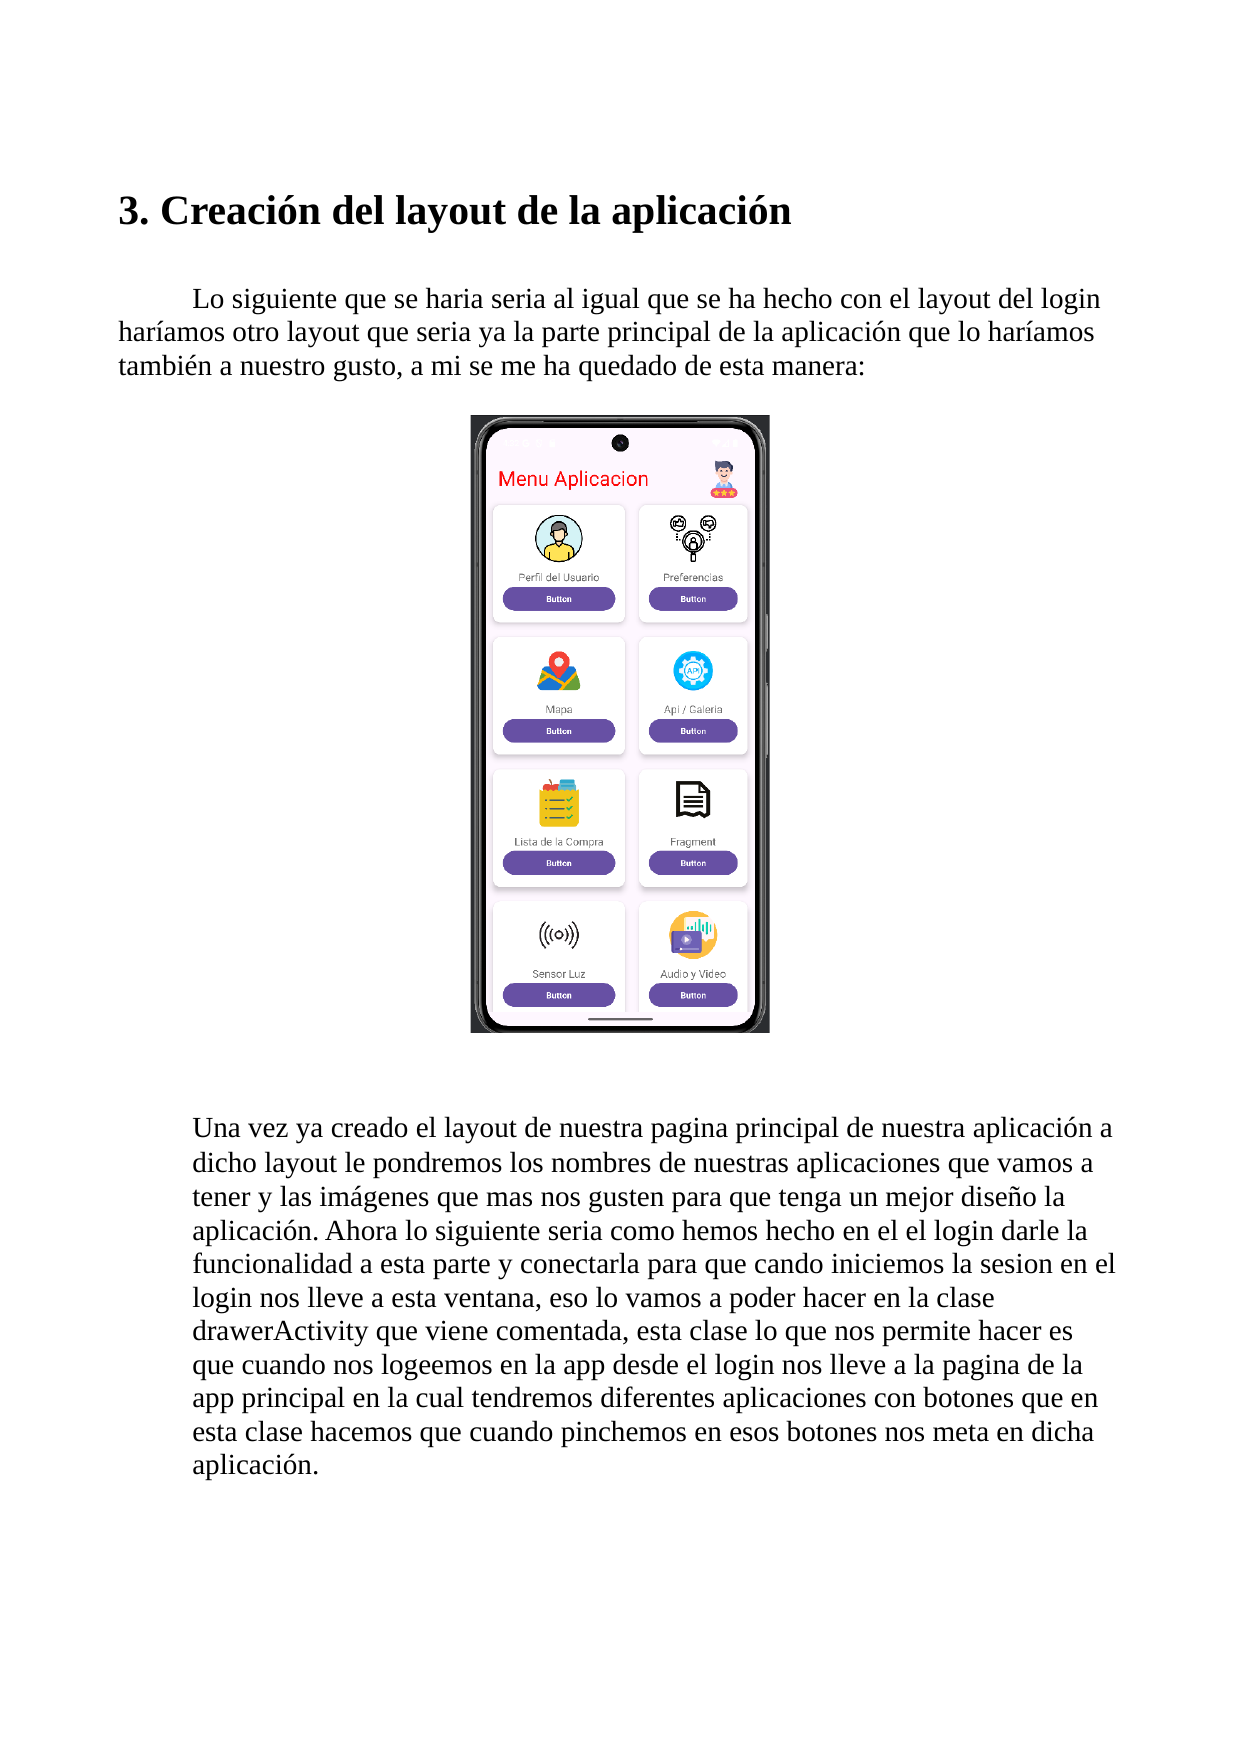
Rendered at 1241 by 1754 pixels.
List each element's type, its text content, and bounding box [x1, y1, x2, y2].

text 3. Creación del layout de la aplicación [118, 185, 1122, 233]
picture [470, 415, 770, 1033]
text Lo siguiente que se haria seria al igual que se ha hecho con el layout del login haríamos otro layout que seria ya la parte principal de la aplicación que lo haríamos también a nuestro gusto, a mi se me ha quedado de esta manera: [118, 281, 1122, 382]
text Una vez ya creado el layout de nuestra pagina principal de nuestra aplicación a dicho layout le pondremos los nombres de nuestras aplicaciones que vamos a tener y las imágenes que mas nos gusten para que tenga un mejor diseño la aplicación. Ahora lo siguiente seria como hemos hecho en el el login darle la funcionalidad a esta parte y conectarla para que cando iniciemos la sesion en el login nos lleve a esta ventana, eso lo vamos a poder hacer en la clase drawerActivity que viene comentada, esta clase lo que nos permite hacer es que cuando nos logeemos en la app desde el login nos lleve a la pagina de la app principal en la cual tendremos diferentes aplicaciones con botones que en esta clase hacemos que cuando pinchemos en esos botones nos meta en dicha aplicación. [118, 1106, 1122, 1481]
